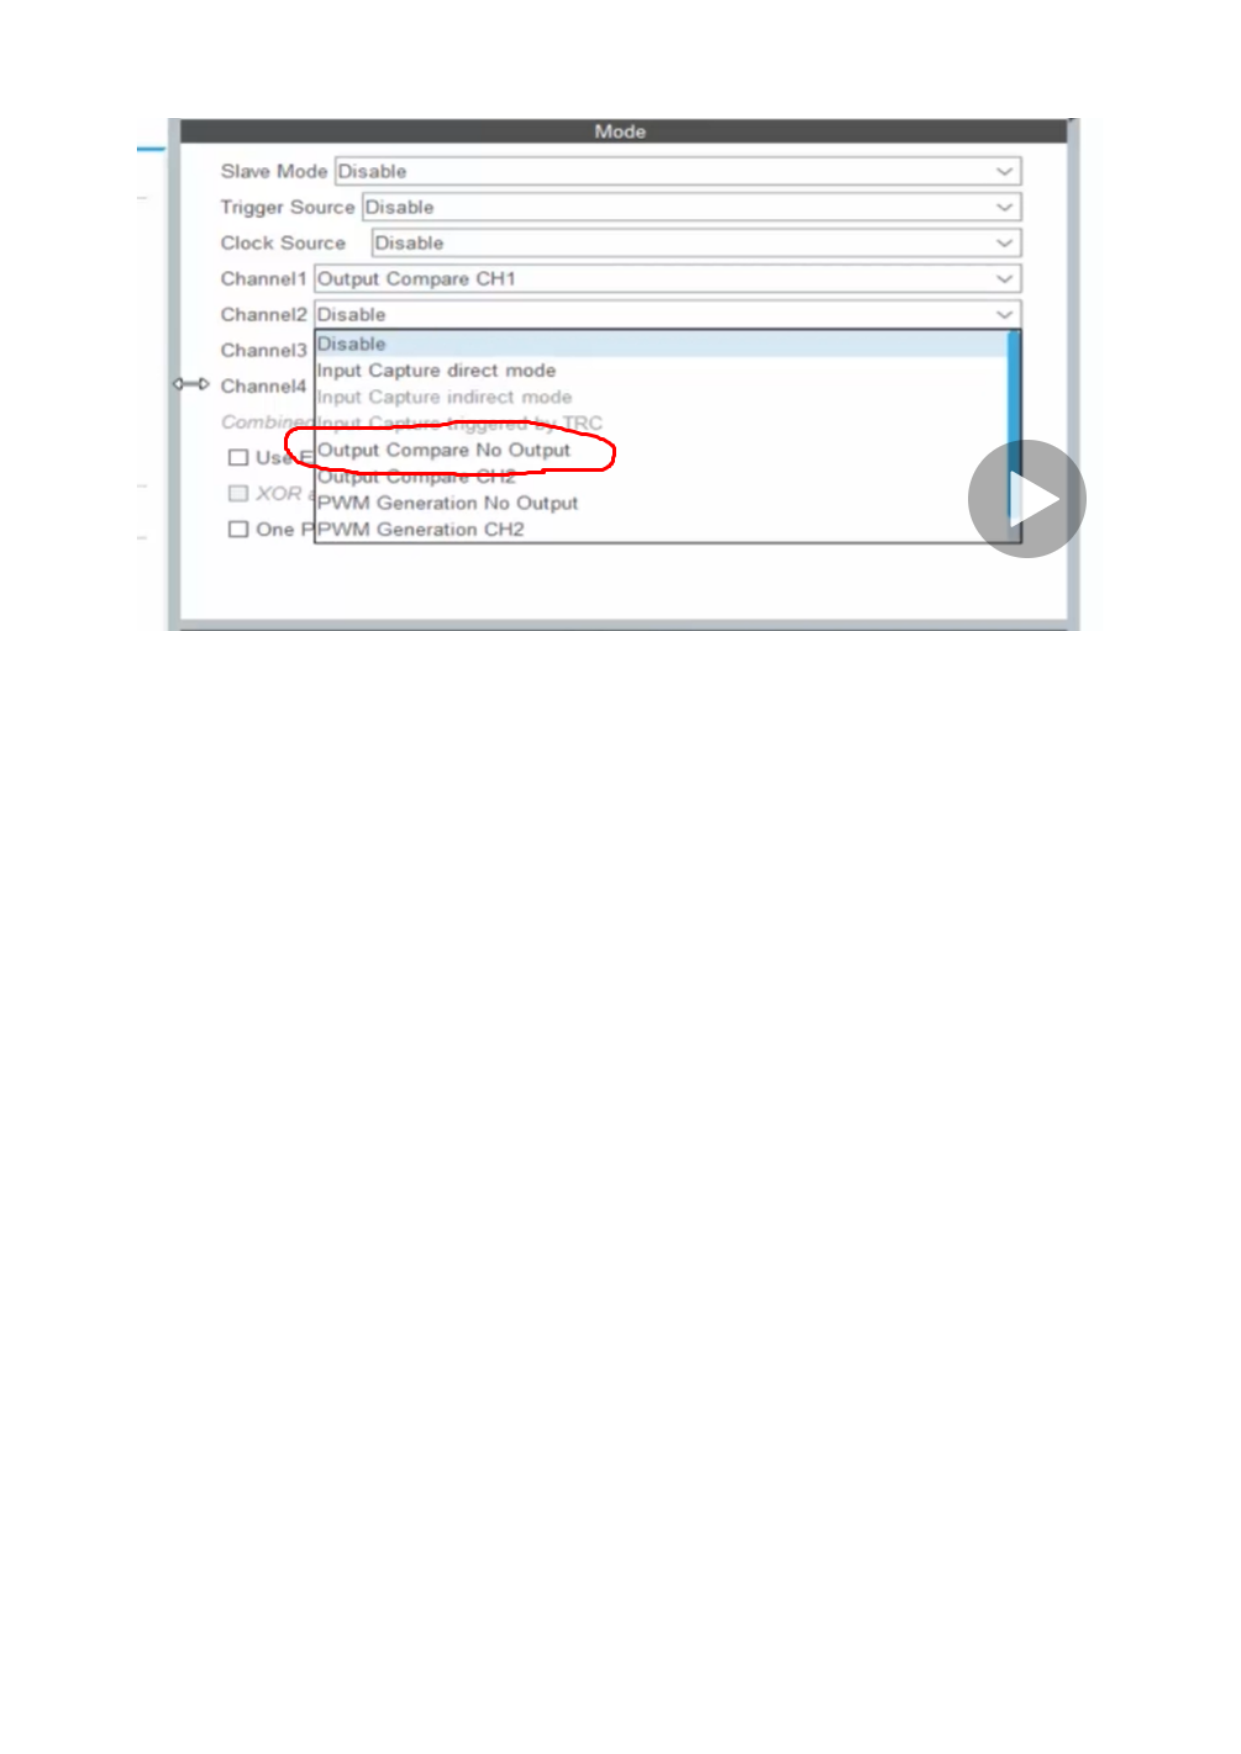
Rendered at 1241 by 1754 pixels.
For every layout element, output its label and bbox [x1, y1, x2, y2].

picture [136, 118, 1104, 631]
